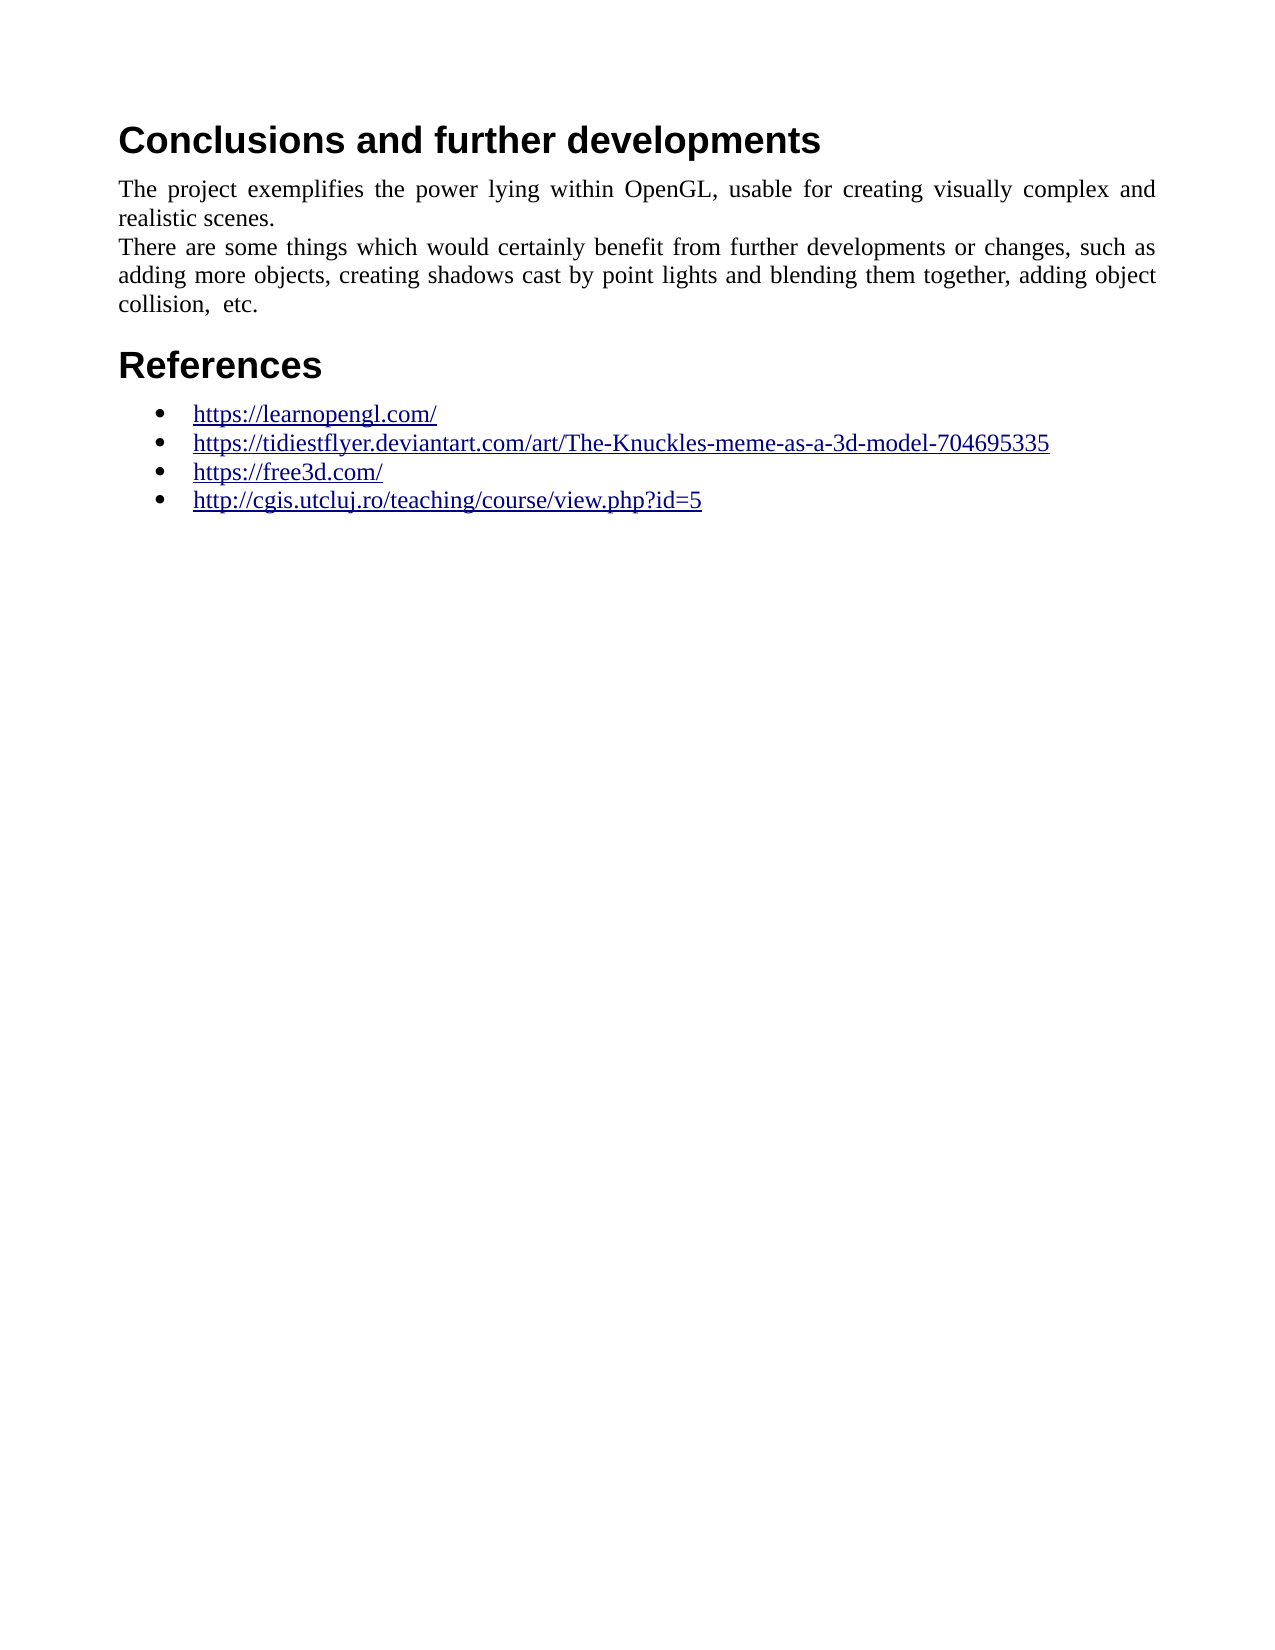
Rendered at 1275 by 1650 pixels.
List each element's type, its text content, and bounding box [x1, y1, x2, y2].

list https://free3d.com/ [156, 457, 1157, 485]
list http://cgis.utcluj.ro/teaching/course/view.php?id=5 [156, 485, 1157, 514]
subtitle Conclusions and further developments [118, 118, 1157, 162]
subtitle References [118, 343, 1157, 387]
text There are some things which would certainly benefit from further developments or changes, such as adding more objects, creating shadows cast by point lights and blending them together, adding object collision, etc. [118, 232, 1157, 318]
list https://learnopengl.com/ [156, 399, 1157, 428]
text The project exemplifies the power lying within OpenGL, usable for creating visually complex and realistic scenes. [118, 174, 1157, 232]
list https://tidiestflyer.deviantart.com/art/The-Knuckles-meme-as-a-3d-model-704695335 [156, 428, 1157, 457]
